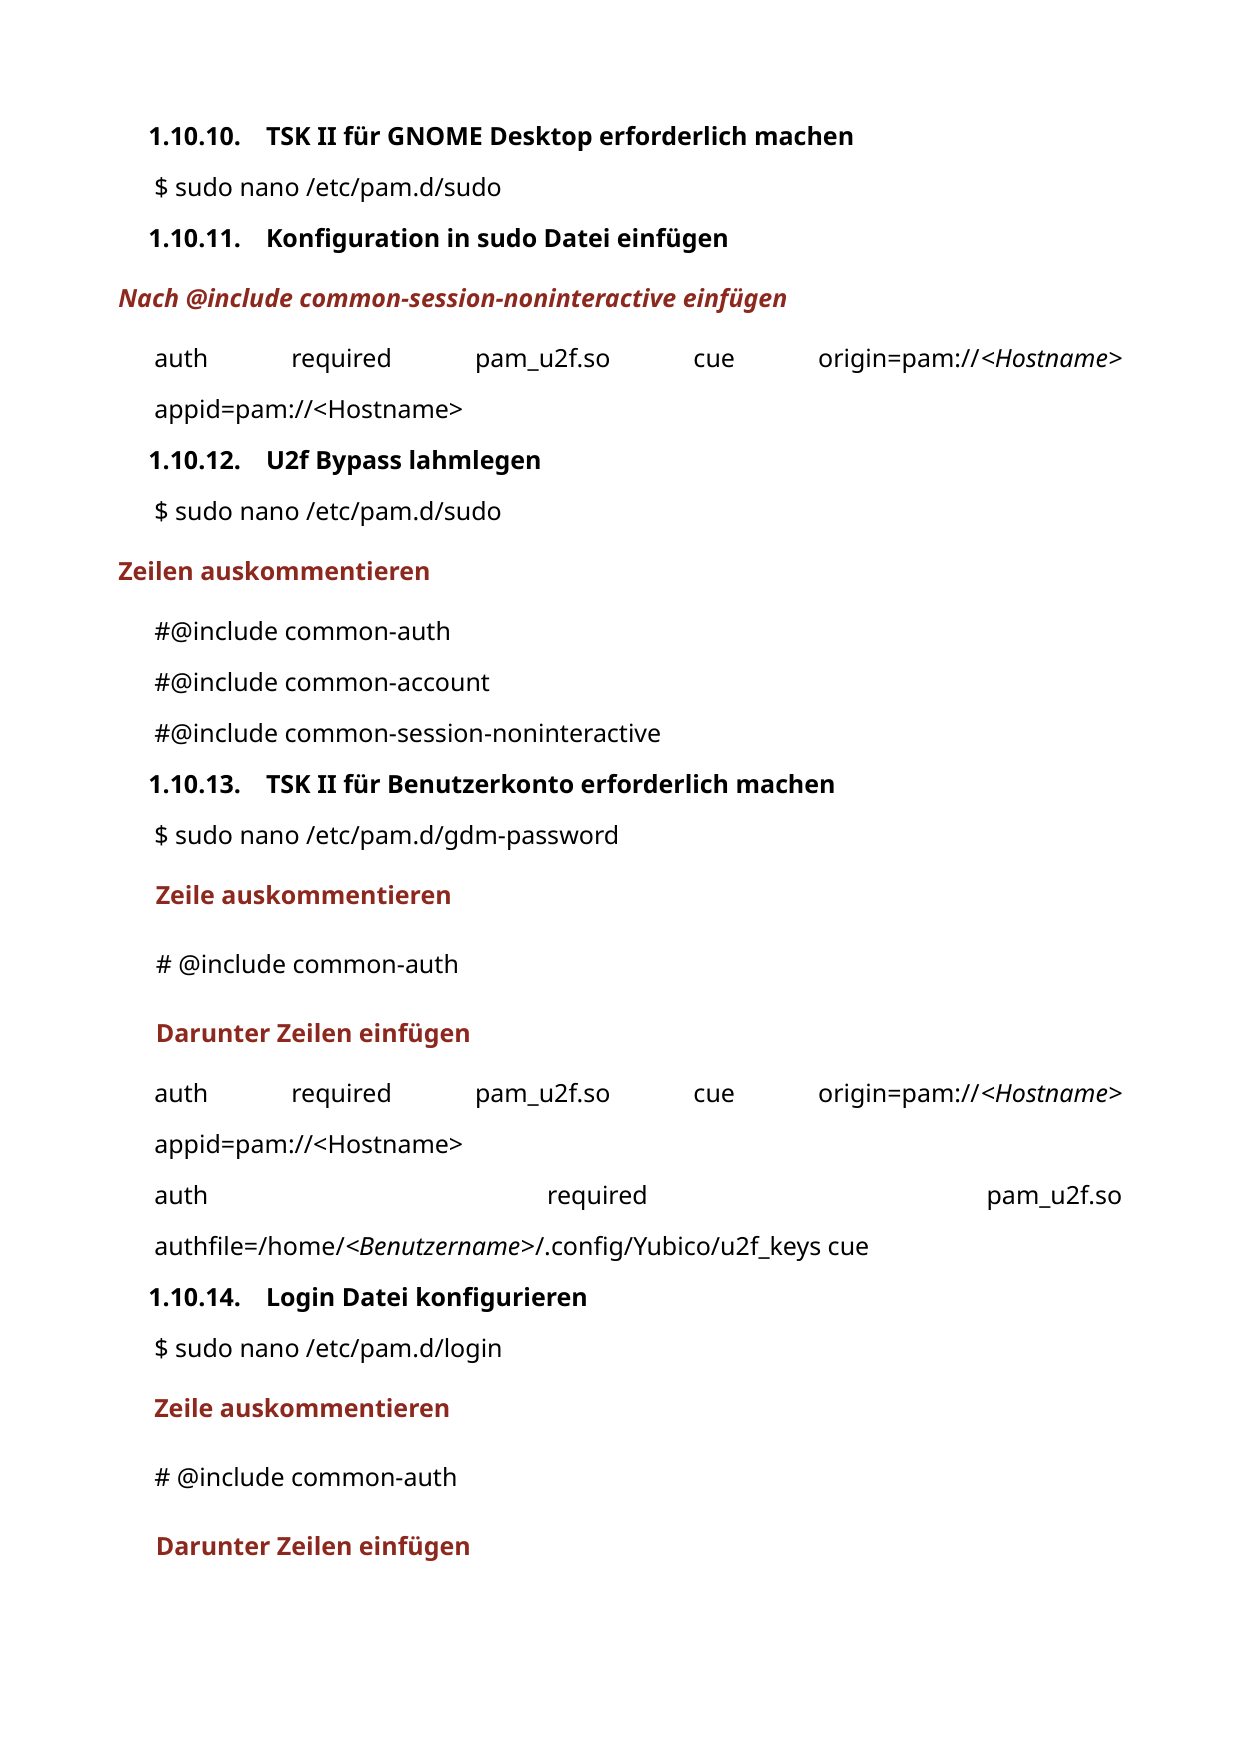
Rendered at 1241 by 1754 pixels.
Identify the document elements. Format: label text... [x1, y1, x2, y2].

subtitle TSK II für Benutzerkonto erforderlich machen [118, 766, 1122, 801]
subtitle Login Datei konfigurieren [118, 1279, 1122, 1314]
text # @include common-auth [156, 946, 1122, 981]
text Zeilen auskommentieren [118, 553, 1122, 587]
text $ sudo nano /etc/pam.d/login [154, 1331, 1122, 1365]
text Nach @include common-session-noninteractive einfügen [118, 280, 1122, 314]
text Darunter Zeilen einfügen [156, 1528, 1122, 1563]
subtitle TSK II für GNOME Desktop erforderlich machen [118, 118, 1122, 152]
text #@include common-session-noninteractive [154, 715, 1122, 749]
text # @include common-auth [154, 1459, 1122, 1494]
subtitle Konfiguration in sudo Datei einfügen [118, 220, 1122, 254]
subtitle U2f Bypass lahmlegen [118, 442, 1122, 476]
text auth required pam_u2f.so cue origin=pam://<Hostname> appid=pam://<Hostname> [154, 340, 1122, 425]
text $ sudo nano /etc/pam.d/gdm-password [154, 817, 1122, 852]
text #@include common-account [154, 664, 1122, 698]
text auth required pam_u2f.so authfile=/home/<Benutzername>/.config/Yubico/u2f_keys cue [154, 1177, 1122, 1263]
text Zeile auskommentieren [154, 1391, 1122, 1425]
text Zeile auskommentieren [156, 877, 1122, 912]
text #@include common-auth [154, 613, 1122, 647]
text $ sudo nano /etc/pam.d/sudo [154, 493, 1122, 527]
text Darunter Zeilen einfügen [156, 1015, 1122, 1049]
text auth required pam_u2f.so cue origin=pam://<Hostname> appid=pam://<Hostname> [154, 1075, 1122, 1161]
text $ sudo nano /etc/pam.d/sudo [154, 169, 1122, 203]
